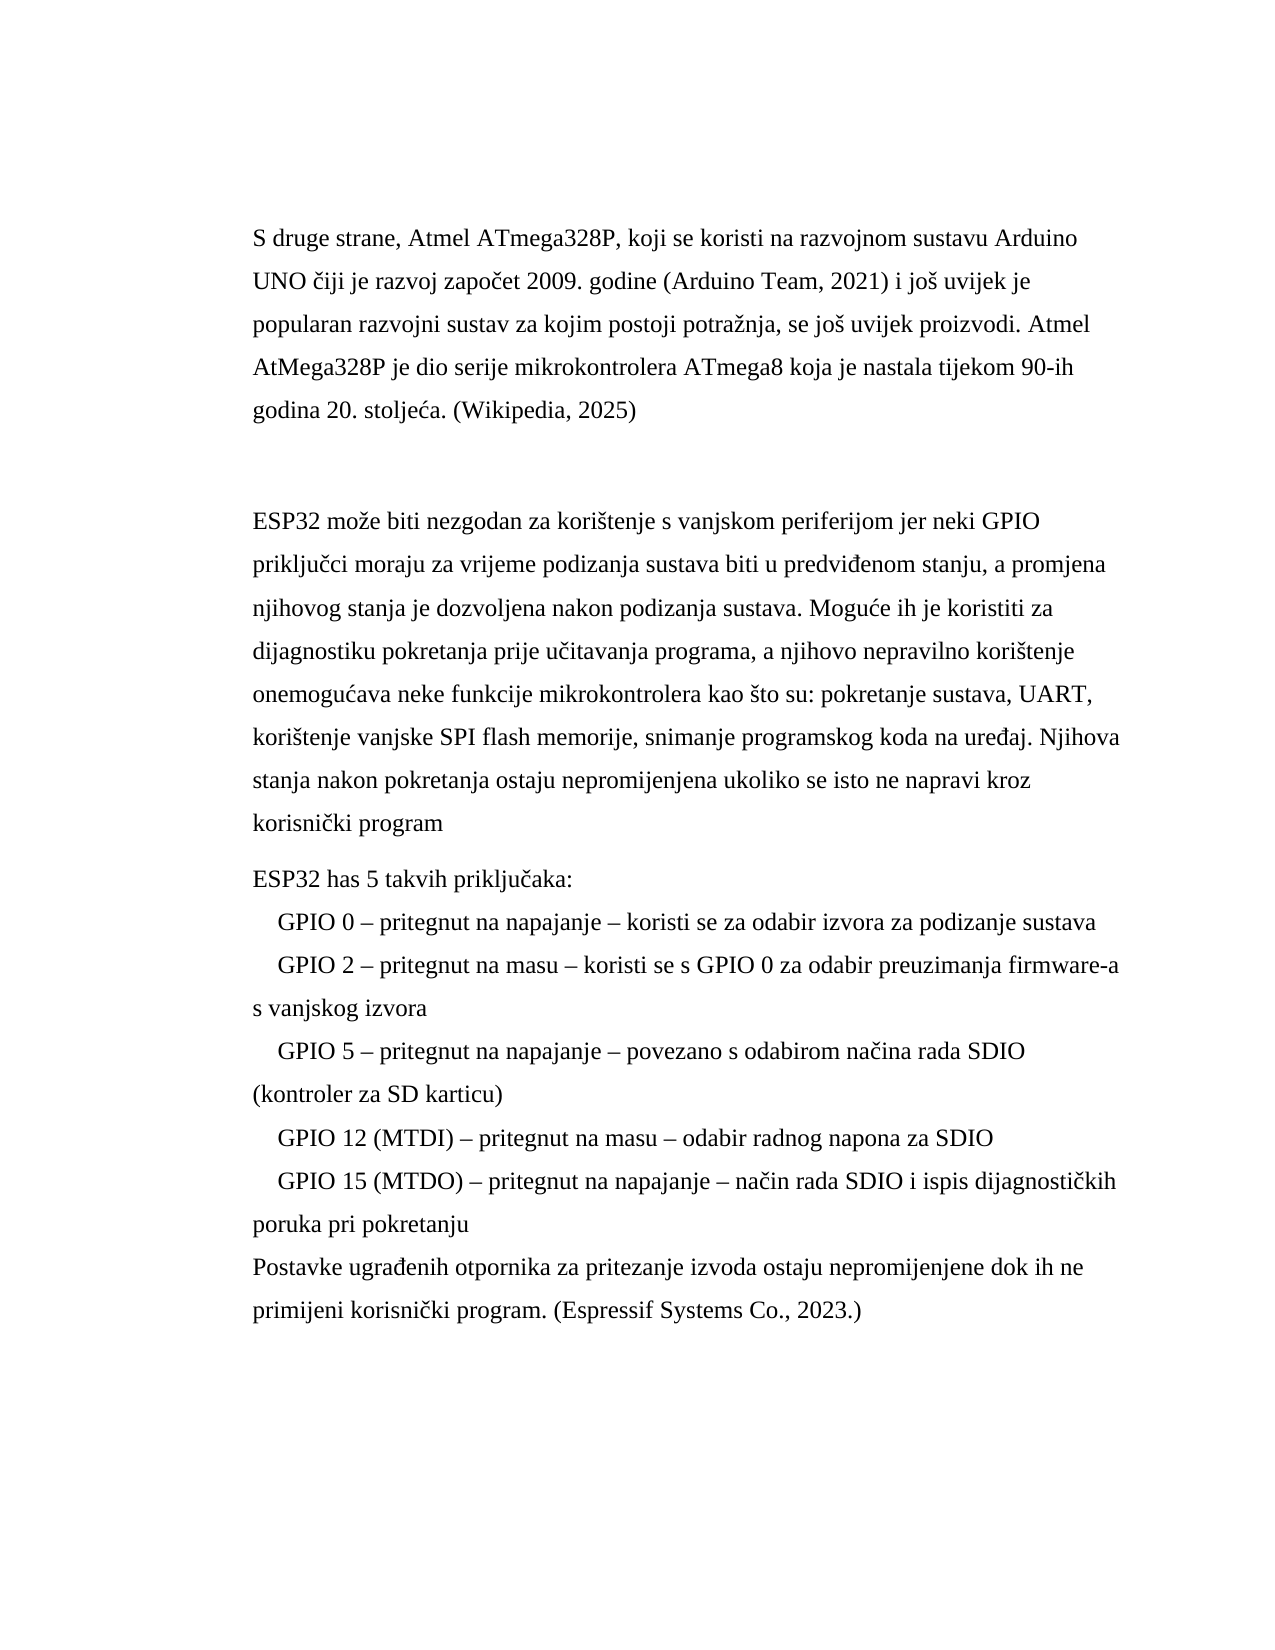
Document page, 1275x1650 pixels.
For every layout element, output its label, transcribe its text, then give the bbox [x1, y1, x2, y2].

text GPIO 5 – pritegnut na napajanje – povezano s odabirom načina rada SDIO (kontroler za SD karticu) [252, 1036, 1127, 1108]
text ESP32 može biti nezgodan za korištenje s vanjskom periferijom jer neki GPIO priključci moraju za vrijeme podizanja sustava biti u predviđenom stanju, a promjena njihovog stanja je dozvoljena nakon podizanja sustava. Moguće ih je koristiti za dijagnostiku pokretanja prije učitavanja programa, a njihovo nepravilno korištenje onemogućava neke funkcije mikrokontrolera kao što su: pokretanje sustava, UART, korištenje vanjske SPI flash memorije, snimanje programskog koda na uređaj. Njihova stanja nakon pokretanja ostaju nepromijenjena ukoliko se isto ne napravi kroz korisnički program [252, 506, 1127, 837]
text GPIO 2 – pritegnut na masu – koristi se s GPIO 0 za odabir preuzimanja firmware-a s vanjskog izvora [252, 950, 1127, 1022]
text Postavke ugrađenih otpornika za pritezanje izvoda ostaju nepromijenjene dok ih ne primijeni korisnički program. (Espressif Systems Co., 2023.) [252, 1252, 1127, 1324]
text GPIO 12 (MTDI) – pritegnut na masu – odabir radnog napona za SDIO [252, 1123, 1127, 1151]
text S druge strane, Atmel ATmega328P, koji se koristi na razvojnom sustavu Arduino UNO čiji je razvoj započet 2009. godine (Arduino Team, 2021) i još uvijek je popularan razvojni sustav za kojim postoji potražnja, se još uvijek proizvodi. Atmel AtMega328P je dio serije mikrokontrolera ATmega8 koja je nastala tijekom 90-ih godina 20. stoljeća. (Wikipedia, 2025) [252, 223, 1127, 424]
text GPIO 0 – pritegnut na napajanje – koristi se za odabir izvora za podizanje sustava [252, 907, 1127, 936]
text GPIO 15 (MTDO) – pritegnut na napajanje – način rada SDIO i ispis dijagnostičkih poruka pri pokretanju [252, 1166, 1127, 1238]
text ESP32 has 5 takvih priključaka: [252, 864, 1127, 893]
